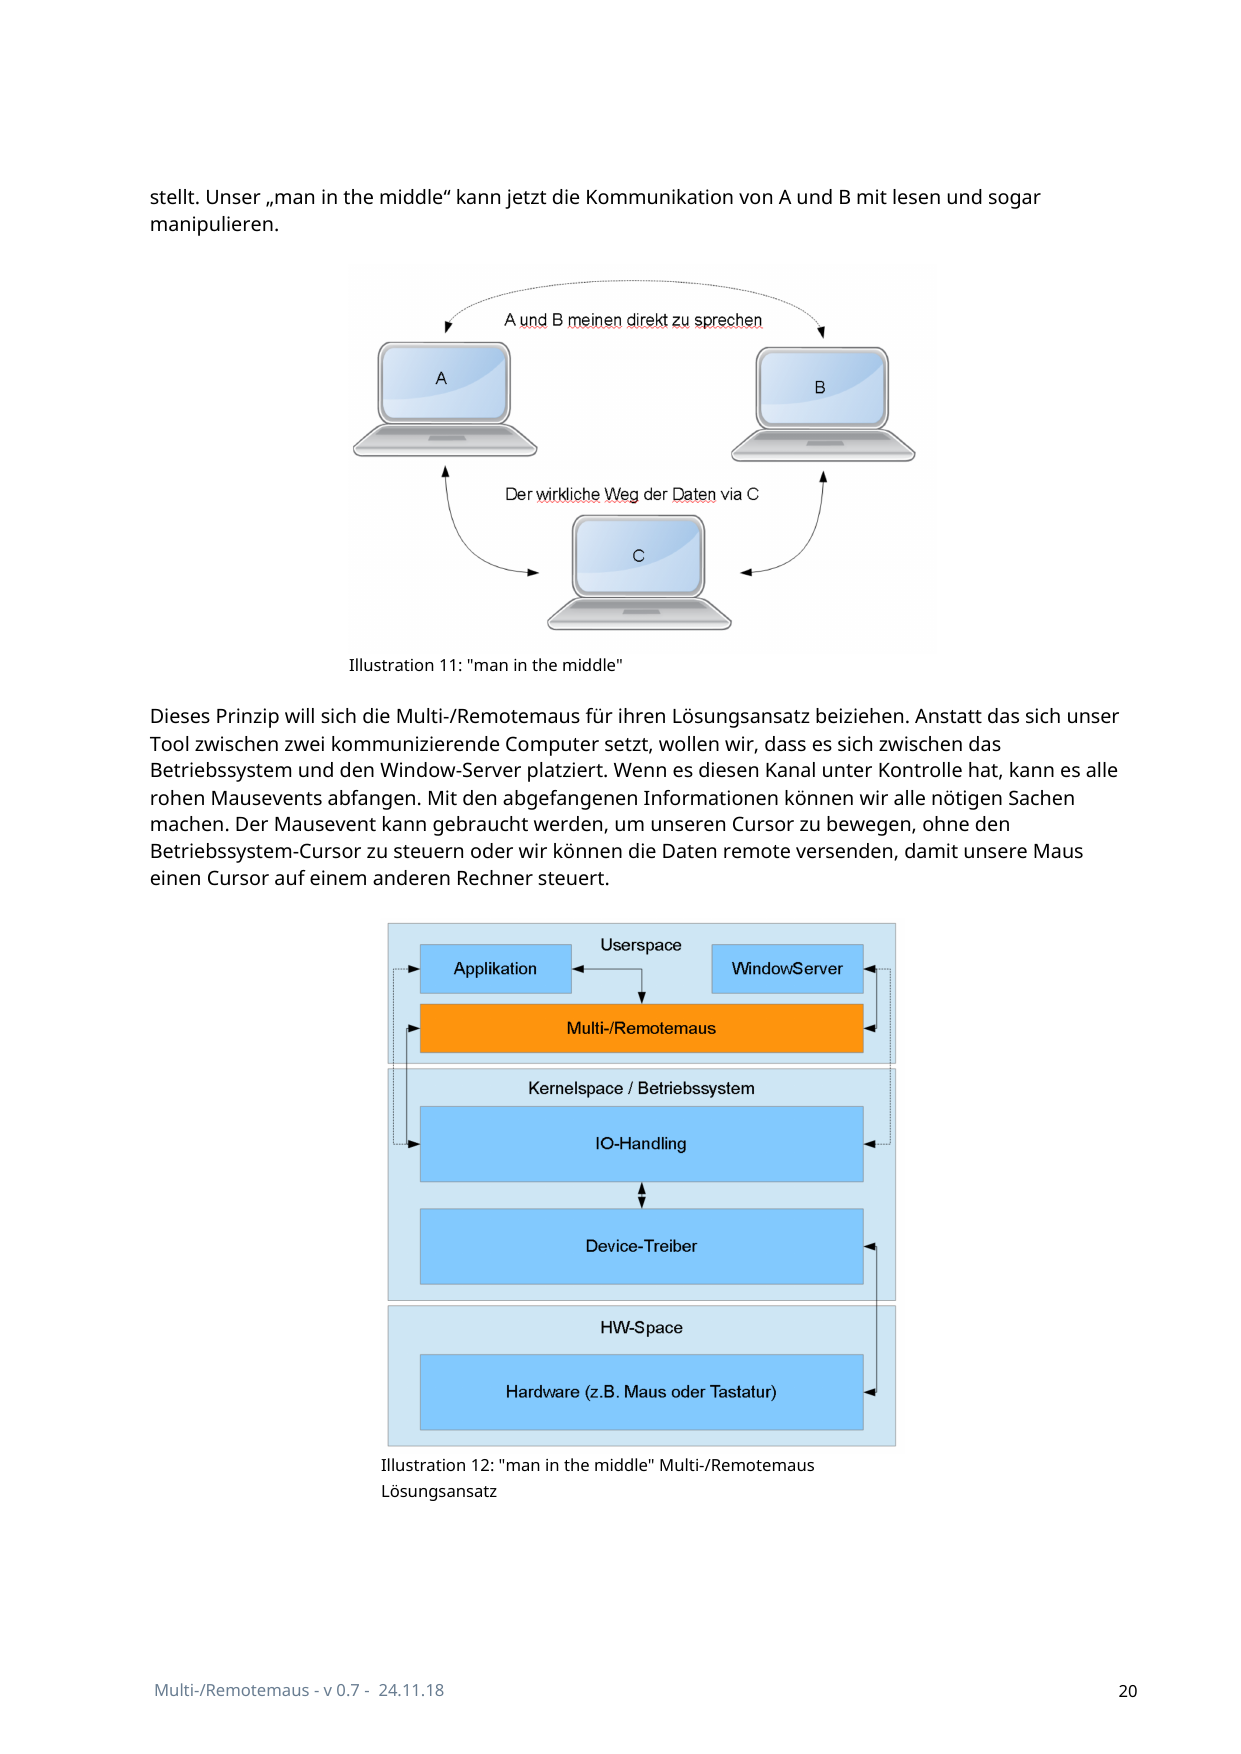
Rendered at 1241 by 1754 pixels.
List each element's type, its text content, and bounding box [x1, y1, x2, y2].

text Dieses Prinzip will sich die Multi-/Remotemaus für ihren Lösungsansatz beiziehen. Anstatt das sich unser Tool zwischen zwei kommunizierende Computer setzt, wollen wir, dass es sich zwischen das Betriebssystem und den Window-Server platziert. Wenn es diesen Kanal unter Kontrolle hat, kann es alle rohen Mausevents abfangen. Mit den abgefangenen Informationen können wir alle nötigen Sachen machen. Der Mausevent kann gebraucht werden, um unseren Cursor zu bewegen, ohne den Betriebssystem-Cursor zu steuern oder wir können die Daten remote versenden, damit unsere Maus einen Cursor auf einem anderen Rechner steuert. [149, 703, 1136, 892]
text stellt. Unser „man in the middle“ kann jetzt die Kommunikation von A und B mit lesen und sogar manipulieren. [149, 183, 1136, 237]
text Illustration 11: "man in the middle" [349, 654, 936, 676]
text Illustration 12: "man in the middle" Multi-/Remotemaus Lösungsansatz [381, 1454, 904, 1502]
picture [348, 264, 937, 654]
picture [380, 918, 905, 1454]
